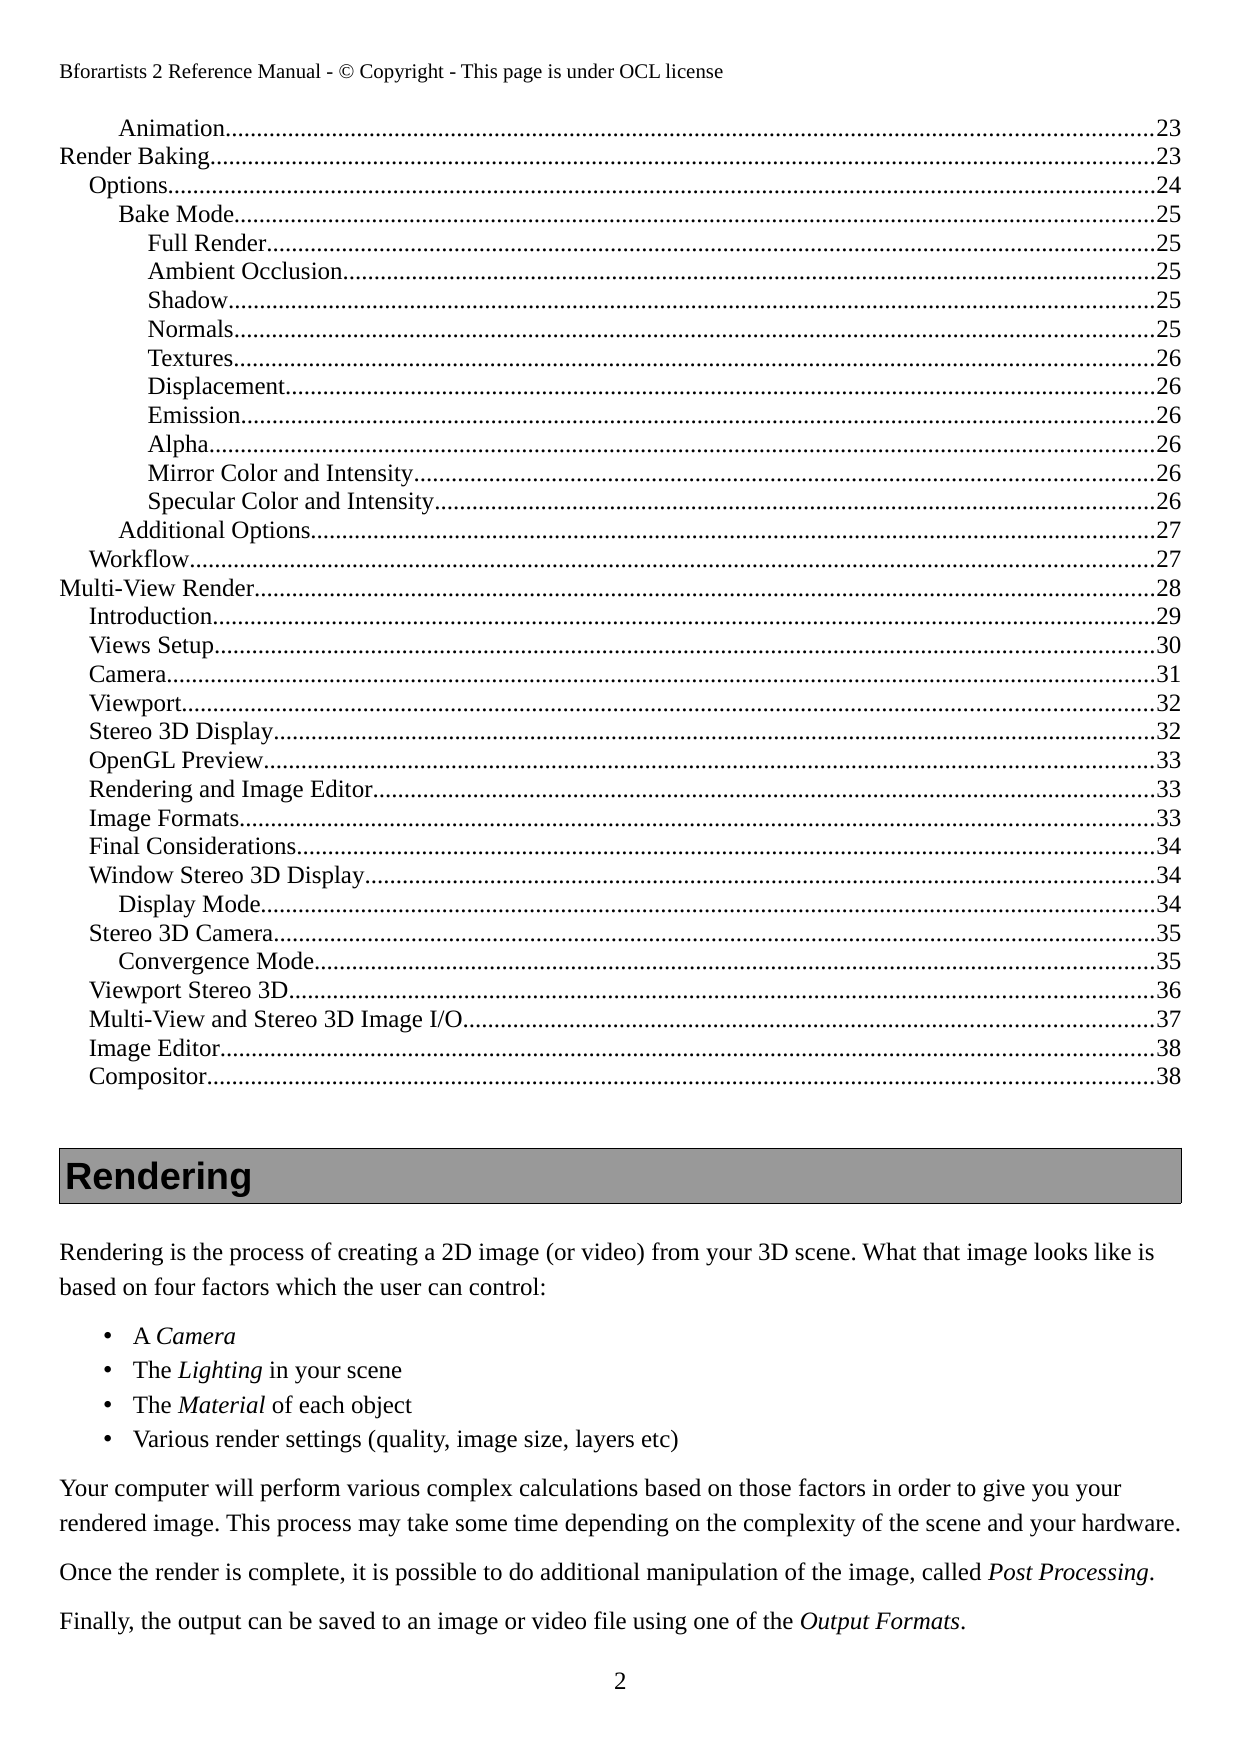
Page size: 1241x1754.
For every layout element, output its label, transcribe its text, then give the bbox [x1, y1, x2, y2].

text Image Editor 38 [88, 1033, 1181, 1061]
text Stereo 3D Camera 35 [88, 918, 1181, 946]
text Animation 23 [118, 113, 1181, 141]
text Bake Mode 25 [118, 199, 1181, 228]
text OpenGL Preview 33 [88, 745, 1181, 774]
text Textures 26 [147, 343, 1181, 371]
text Image Formats 33 [88, 803, 1181, 831]
text Additional Options 27 [118, 515, 1181, 544]
text Render Baking 23 [59, 141, 1181, 170]
text Rendering and Image Editor 33 [88, 774, 1181, 803]
text Options 24 [88, 170, 1181, 199]
text Workflow 27 [88, 544, 1181, 573]
text Full Render 25 [147, 228, 1181, 256]
text Views Setup 30 [88, 630, 1181, 659]
text Emission 26 [147, 400, 1181, 429]
text Your computer will perform various complex calculations based on those factors in order to give you your rendered image. This process may take some time depending on the complexity of the scene and your hardware. [59, 1473, 1181, 1537]
table_header Rendering [60, 1149, 1181, 1203]
text Mirror Color and Intensity 26 [147, 458, 1181, 486]
text Rendering is the process of creating a 2D image (or video) from your 3D scene. What that image looks like is based on four factors which the user can control: [59, 1237, 1181, 1301]
text Final Considerations 34 [88, 831, 1181, 860]
list A Camera [103, 1321, 1181, 1350]
text Specular Color and Intensity 26 [147, 486, 1181, 515]
text Viewport 32 [88, 688, 1181, 716]
text Compositor 38 [88, 1061, 1181, 1090]
text Displacement 26 [147, 371, 1181, 400]
text Once the render is complete, it is possible to do additional manipulation of the image, called Post Processing. [59, 1557, 1181, 1586]
list Various render settings (quality, image size, layers etc) [103, 1424, 1181, 1453]
list The Material of each object [103, 1390, 1181, 1419]
text Normals 25 [147, 314, 1181, 343]
text Display Mode 34 [118, 889, 1181, 918]
text Camera 31 [88, 659, 1181, 688]
text Multi-View Render 28 [59, 573, 1181, 601]
text Stereo 3D Display 32 [88, 716, 1181, 745]
text Shadow 25 [147, 285, 1181, 314]
text Viewport Stereo 3D 36 [88, 975, 1181, 1004]
text Finally, the output can be saved to an image or video file using one of the Output Formats. [59, 1606, 1181, 1635]
text Introduction 29 [88, 601, 1181, 630]
text Convergence Mode 35 [118, 946, 1181, 975]
text Multi-View and Stereo 3D Image I/O 37 [88, 1004, 1181, 1033]
text Window Stereo 3D Display 34 [88, 860, 1181, 889]
text Ambient Occlusion 25 [147, 256, 1181, 285]
text Alpha 26 [147, 429, 1181, 458]
list The Lighting in your scene [103, 1355, 1181, 1384]
